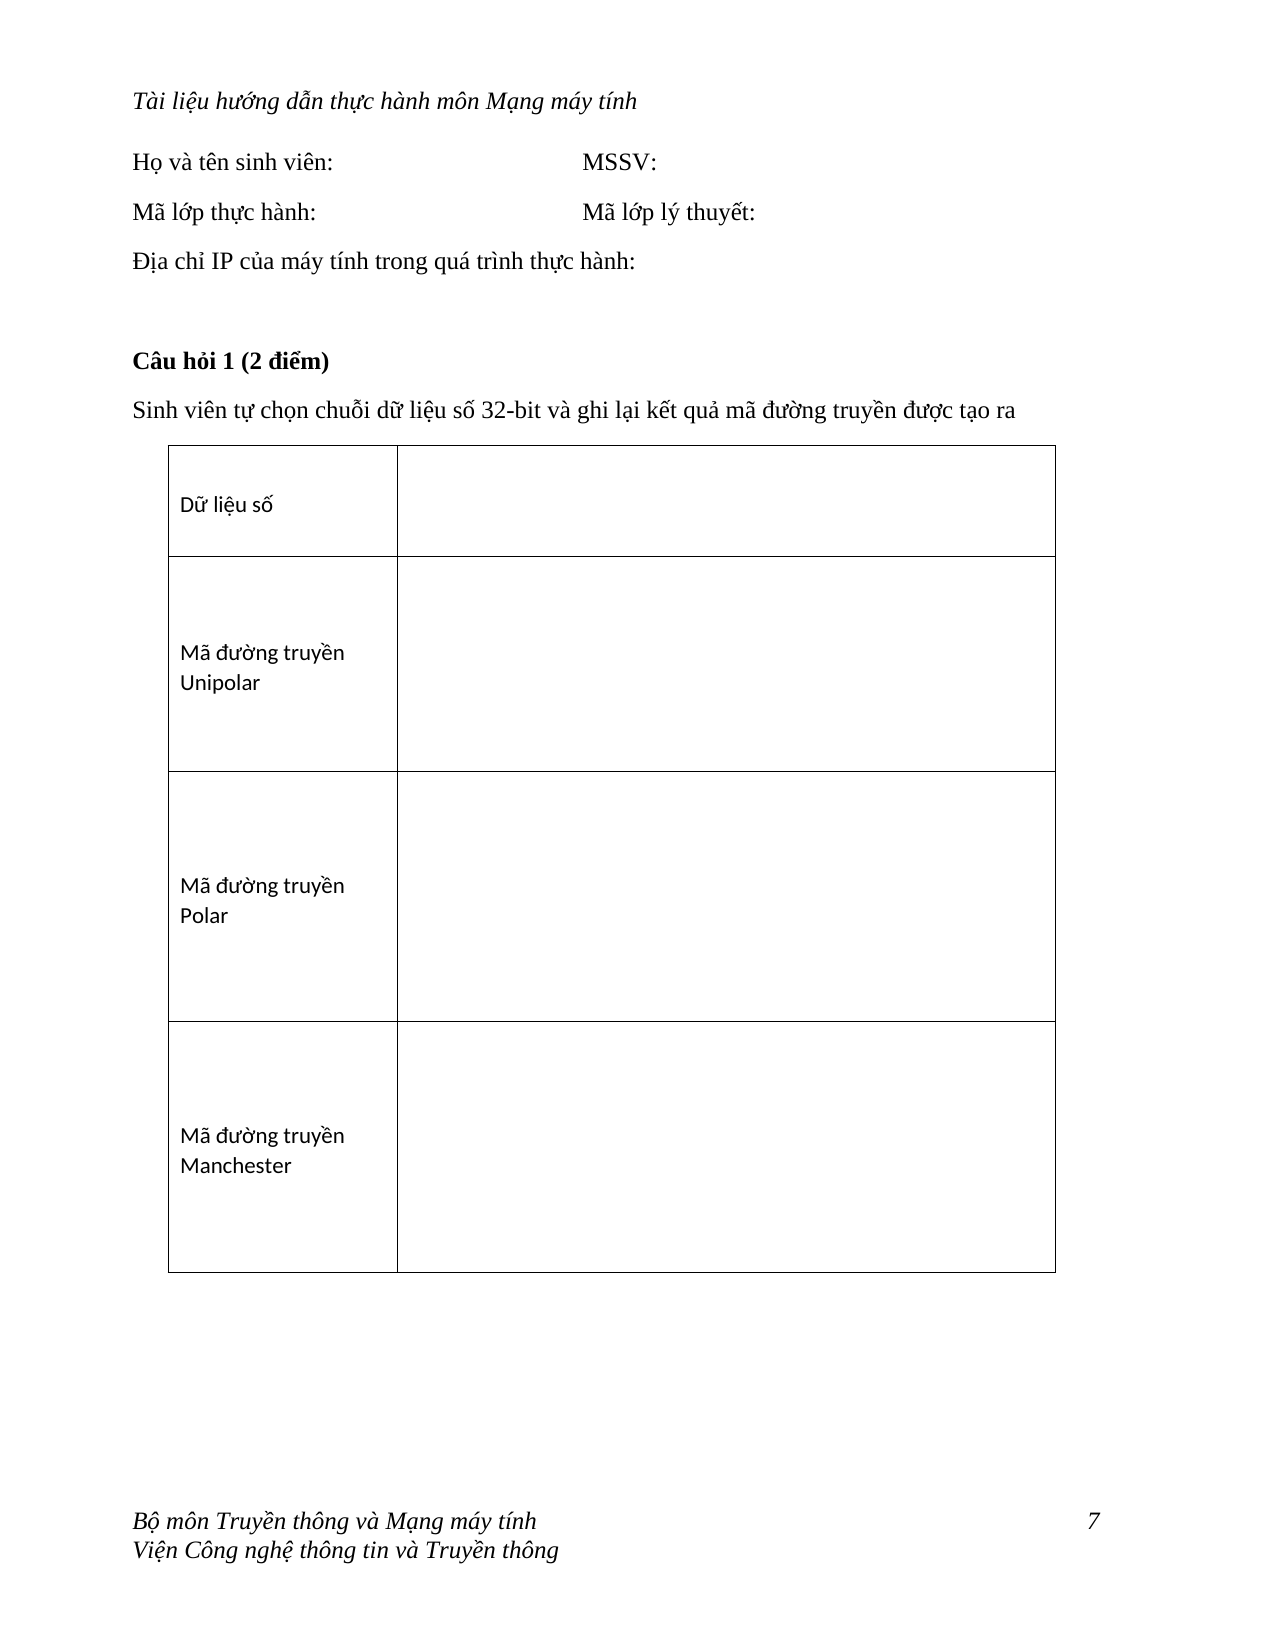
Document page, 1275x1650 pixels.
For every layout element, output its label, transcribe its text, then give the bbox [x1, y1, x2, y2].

text Địa chỉ IP của máy tính trong quá trình thực hành: [132, 246, 1125, 275]
text Họ và tên sinh viên: MSSV: [132, 147, 1125, 176]
table_cell Mã đường truyền Polar [169, 772, 397, 1021]
text Sinh viên tự chọn chuỗi dữ liệu số 32-bit và ghi lại kết quả mã đường truyền được tạo ra [132, 395, 1125, 424]
table_cell Mã đường truyền Manchester [169, 1022, 397, 1272]
table_cell Mã đường truyền Unipolar [169, 557, 397, 771]
table_header [398, 446, 1055, 556]
text Câu hỏi 1 (2 điểm) [132, 346, 1125, 374]
table_header Dữ liệu số [169, 446, 397, 556]
table_cell [398, 1022, 1055, 1272]
table_cell [398, 772, 1055, 1021]
table_cell [398, 557, 1055, 771]
text Mã lớp thực hành: Mã lớp lý thuyết: [132, 197, 1125, 225]
